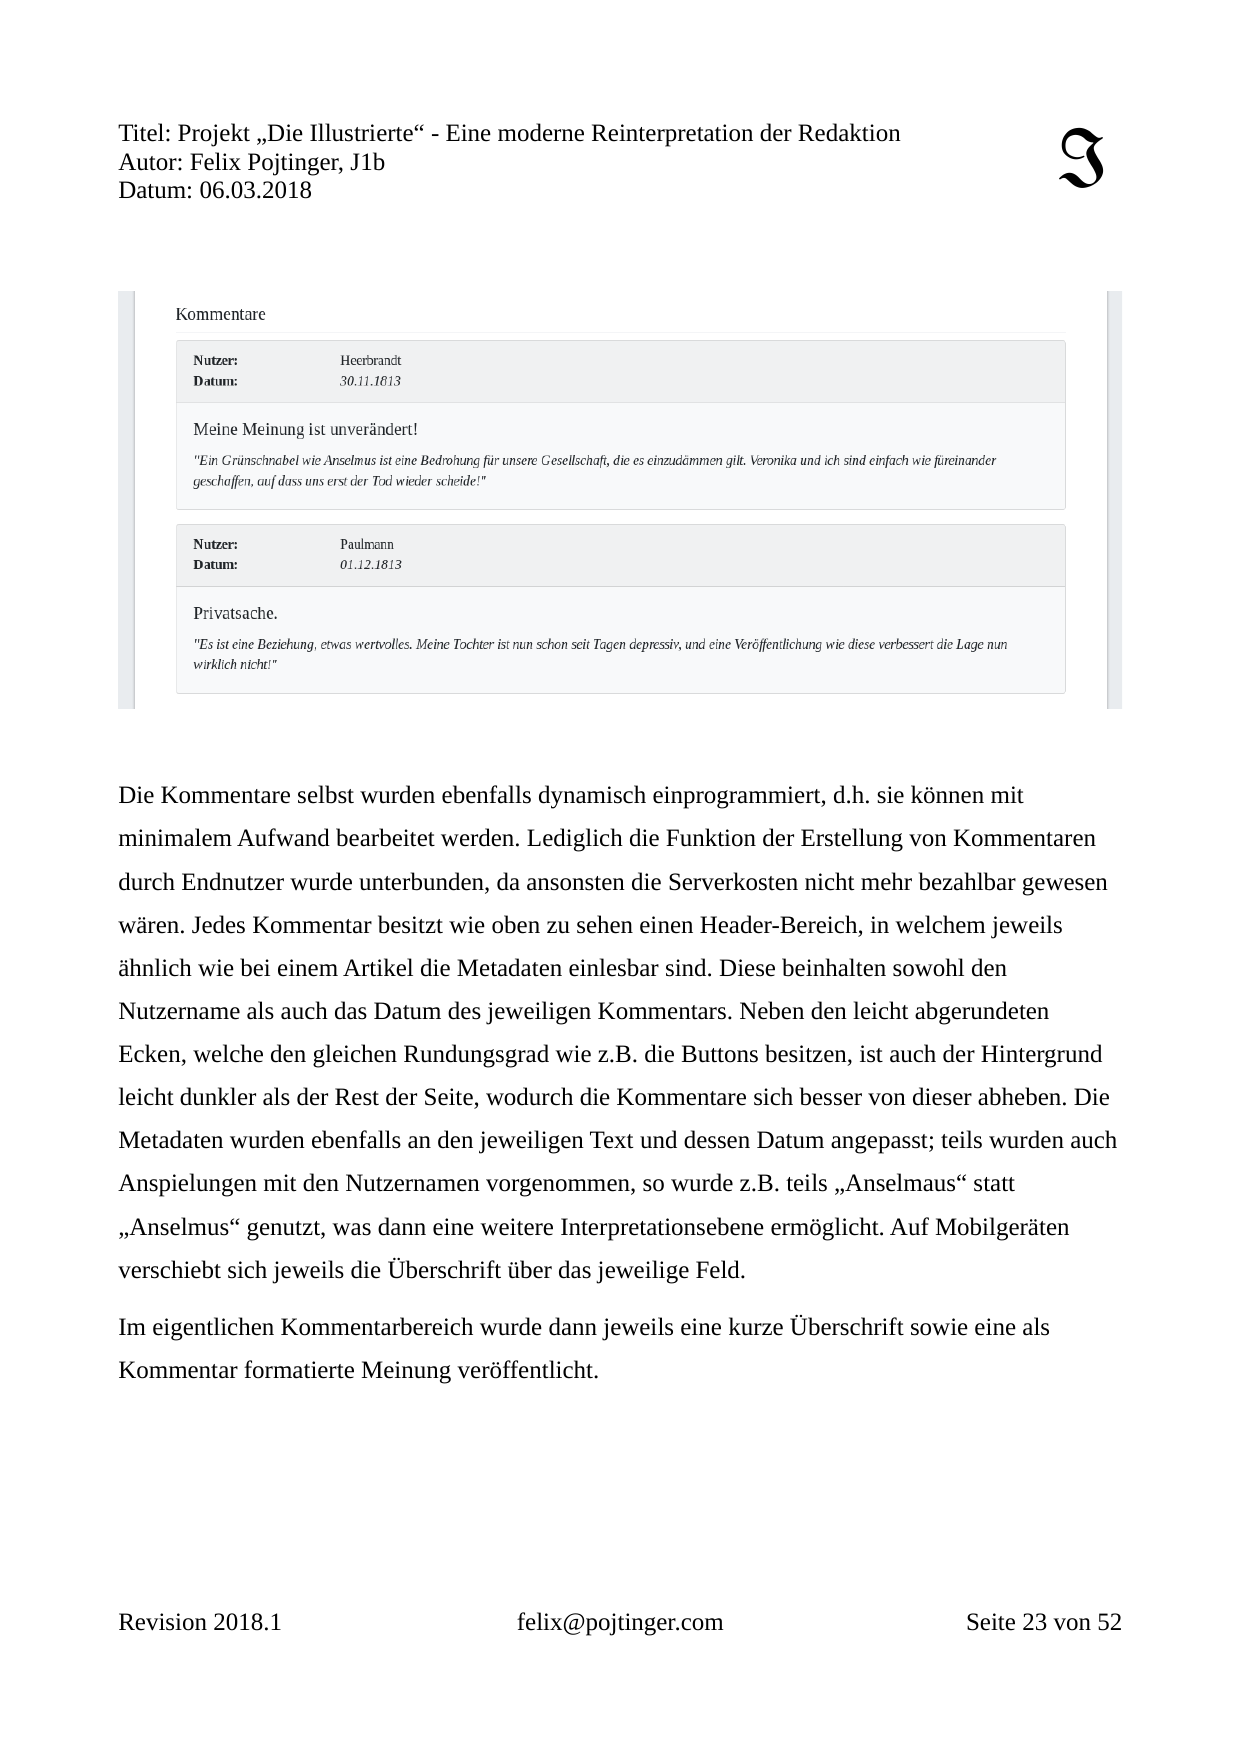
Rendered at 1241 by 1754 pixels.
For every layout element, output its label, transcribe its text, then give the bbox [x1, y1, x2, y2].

picture [118, 291, 1123, 709]
text Im eigentlichen Kommentarbereich wurde dann jeweils eine kurze Überschrift sowie eine als Kommentar formatierte Meinung veröffentlicht. [118, 1312, 1122, 1384]
picture [1046, 120, 1120, 194]
text Die Kommentare selbst wurden ebenfalls dynamisch einprogrammiert, d.h. sie können mit minimalem Aufwand bearbeitet werden. Lediglich die Funktion der Erstellung von Kommentaren durch Endnutzer wurde unterbunden, da ansonsten die Serverkosten nicht mehr bezahlbar gewesen wären. Jedes Kommentar besitzt wie oben zu sehen einen Header-Bereich, in welchem jeweils ähnlich wie bei einem Artikel die Metadaten einlesbar sind. Diese beinhalten sowohl den Nutzername als auch das Datum des jeweiligen Kommentars. Neben den leicht abgerundeten Ecken, welche den gleichen Rundungsgrad wie z.B. die Buttons besitzen, ist auch der Hintergrund leicht dunkler als der Rest der Seite, wodurch die Kommentare sich besser von dieser abheben. Die Metadaten wurden ebenfalls an den jeweiligen Text und dessen Datum angepasst; teils wurden auch Anspielungen mit den Nutzernamen vorgenommen, so wurde z.B. teils „Anselmaus“ statt „Anselmus“ genutzt, was dann eine weitere Interpretationsebene ermöglicht. Auf Mobilgeräten verschiebt sich jeweils die Überschrift über das jeweilige Feld. [118, 780, 1122, 1283]
